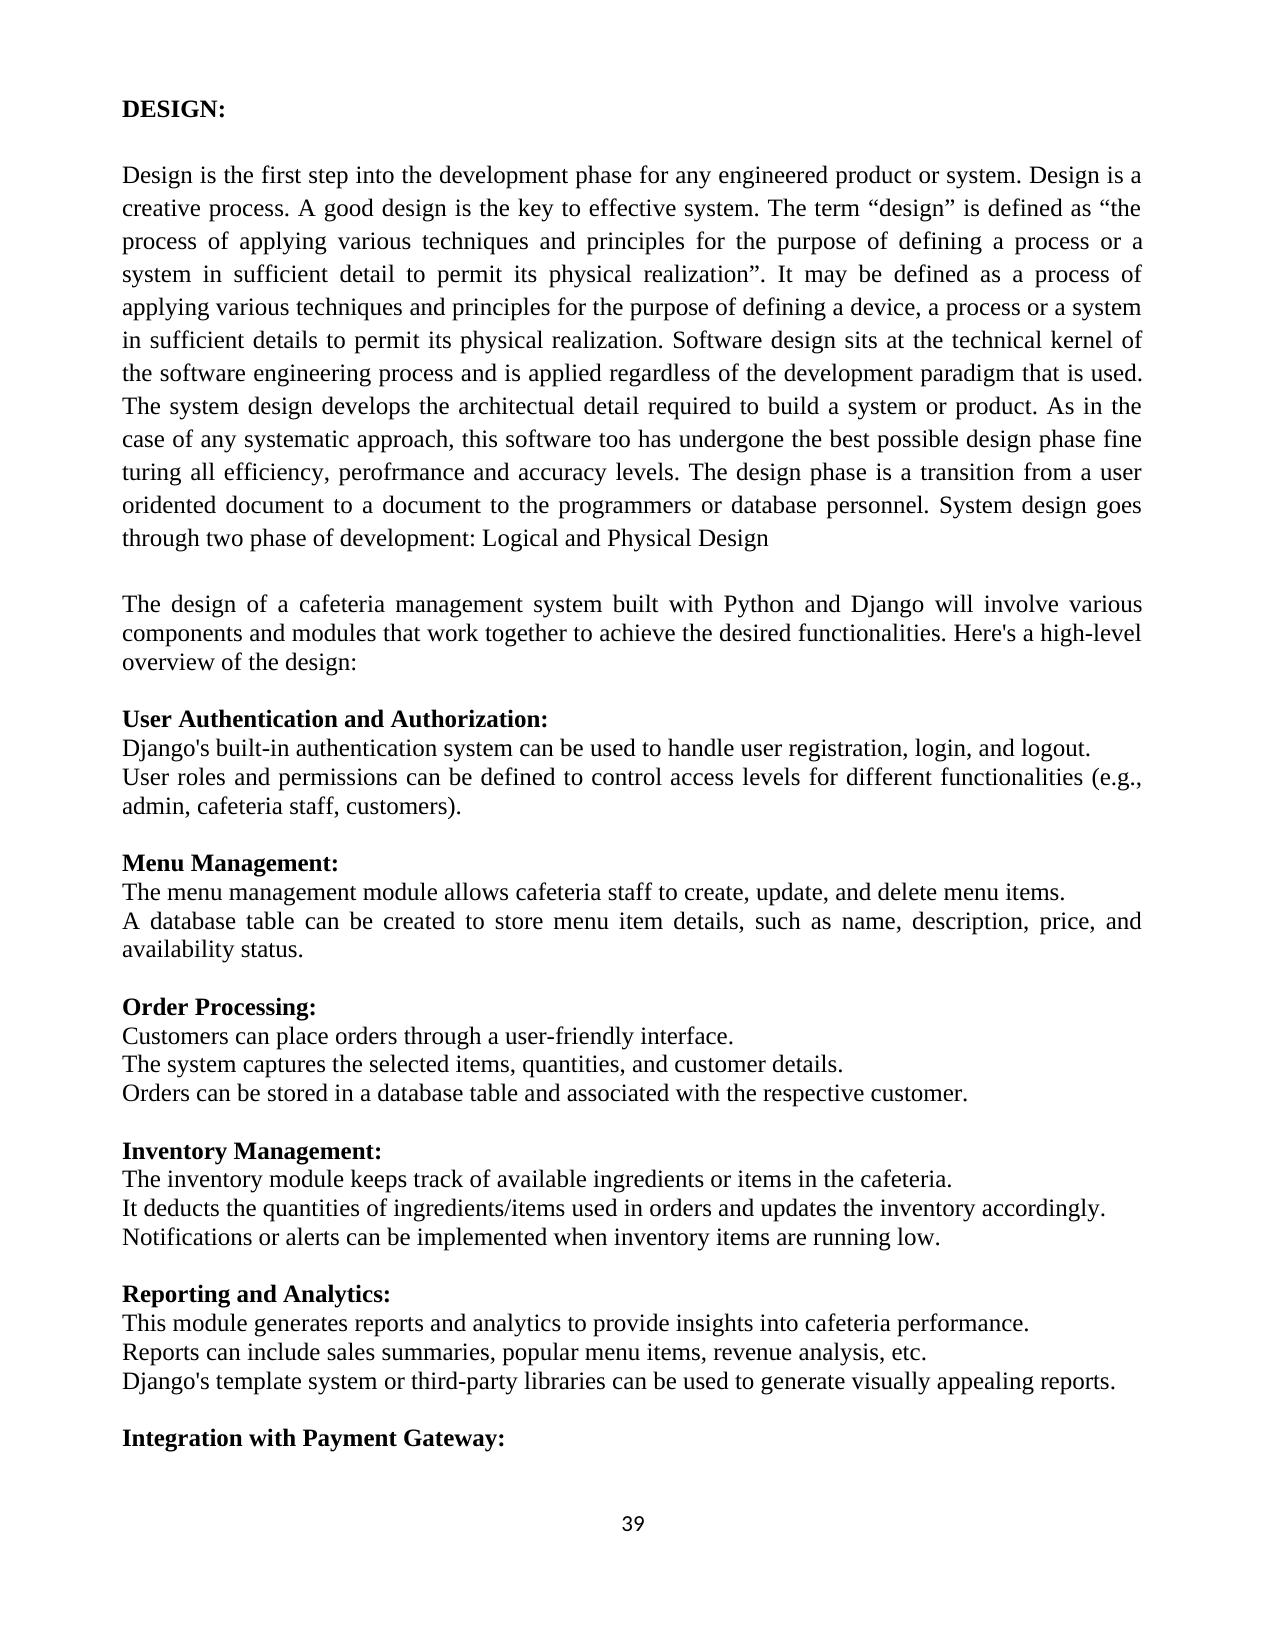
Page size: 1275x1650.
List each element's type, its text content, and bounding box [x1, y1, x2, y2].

text User roles and permissions can be defined to control access levels for different functionalities (e.g., admin, cafeteria staff, customers). [122, 762, 1144, 819]
text Order Processing: [122, 992, 1144, 1021]
text Reporting and Analytics: [122, 1279, 1144, 1308]
text Orders can be stored in a database table and associated with the respective customer. [122, 1078, 1144, 1107]
text It deducts the quantities of ingredients/items used in orders and updates the inventory accordingly. [122, 1193, 1144, 1222]
text A database table can be created to store menu item details, such as name, description, price, and availability status. [122, 906, 1144, 963]
text Reports can include sales summaries, popular menu items, revenue analysis, etc. [122, 1337, 1144, 1366]
text Notifications or alerts can be implemented when inventory items are running low. [122, 1222, 1144, 1251]
text Integration with Payment Gateway: [122, 1423, 1144, 1452]
text User Authentication and Authorization: [122, 704, 1144, 733]
text Design is the first step into the development phase for any engineered product or system. Design is a creative process. A good design is the key to effective system. The term “design” is defined as “the process of applying various techniques and principles for the purpose of defining a process or a system in sufficient detail to permit its physical realization”. It may be defined as a process of applying various techniques and principles for the purpose of defining a device, a process or a system in sufficient details to permit its physical realization. Software design sits at the technical kernel of the software engineering process and is applied regardless of the development paradigm that is used. The system design develops the architectual detail required to build a system or product. As in the case of any systematic approach, this software too has undergone the best possible design phase fine turing all efficiency, perofrmance and accuracy levels. The design phase is a transition from a user oridented document to a document to the programmers or database personnel. System design goes through two phase of development: Logical and Physical Design [122, 160, 1144, 552]
text The system captures the selected items, quantities, and customer details. [122, 1049, 1144, 1078]
text Inventory Management: [122, 1136, 1144, 1164]
text DESIGN: [122, 94, 1144, 122]
text Customers can place orders through a user-friendly interface. [122, 1021, 1144, 1049]
text Django's template system or third-party libraries can be used to generate visually appealing reports. [122, 1366, 1144, 1394]
text The design of a cafeteria management system built with Python and Django will involve various components and modules that work together to achieve the desired functionalities. Here's a high-level overview of the design: [122, 589, 1144, 676]
text Django's built-in authentication system can be used to handle user registration, login, and logout. [122, 733, 1144, 762]
text This module generates reports and analytics to provide insights into cafeteria performance. [122, 1308, 1144, 1337]
text Menu Management: [122, 848, 1144, 877]
text The menu management module allows cafeteria staff to create, update, and delete menu items. [122, 877, 1144, 906]
text The inventory module keeps track of available ingredients or items in the cafeteria. [122, 1164, 1144, 1193]
